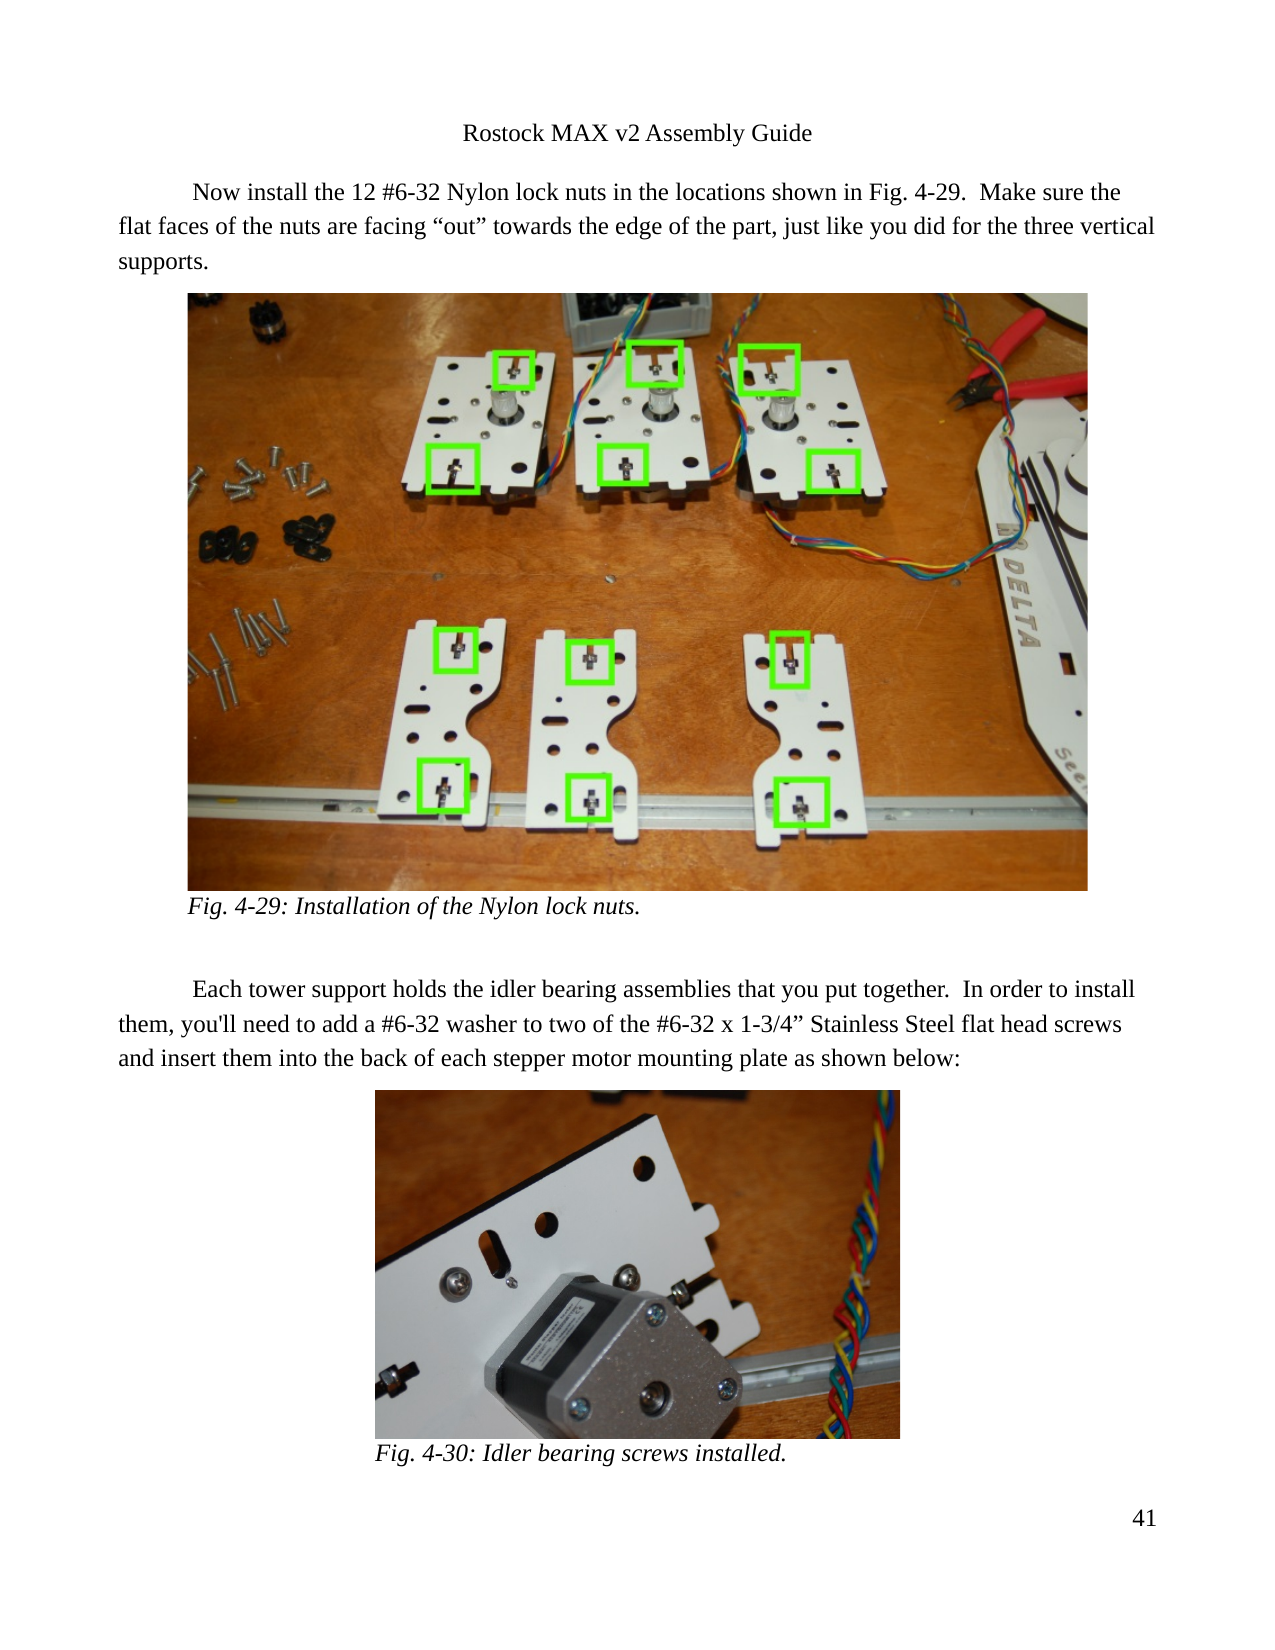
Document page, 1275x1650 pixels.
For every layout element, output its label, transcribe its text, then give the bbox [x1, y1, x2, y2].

text Each tower support holds the idler bearing assemblies that you put together. In order to install them, you'll need to add a #6-32 washer to two of the #6-32 x 1-3/4” Stainless Steel flat head screws and insert them into the back of each stepper motor mounting plate as shown below: [118, 974, 1157, 1072]
text Fig. 4-30: Idler bearing screws installed. [375, 1439, 900, 1467]
picture [187, 293, 1088, 891]
text Fig. 4-29: Installation of the Nylon lock nuts. [187, 891, 1087, 920]
text Now install the 12 #6-32 Nylon lock nuts in the locations shown in Fig. 4-29. Make sure the flat faces of the nuts are facing “out” towards the edge of the part, just like you did for the three vertical supports. [118, 177, 1157, 274]
picture [375, 1090, 901, 1439]
text [375, 1078, 900, 1090]
